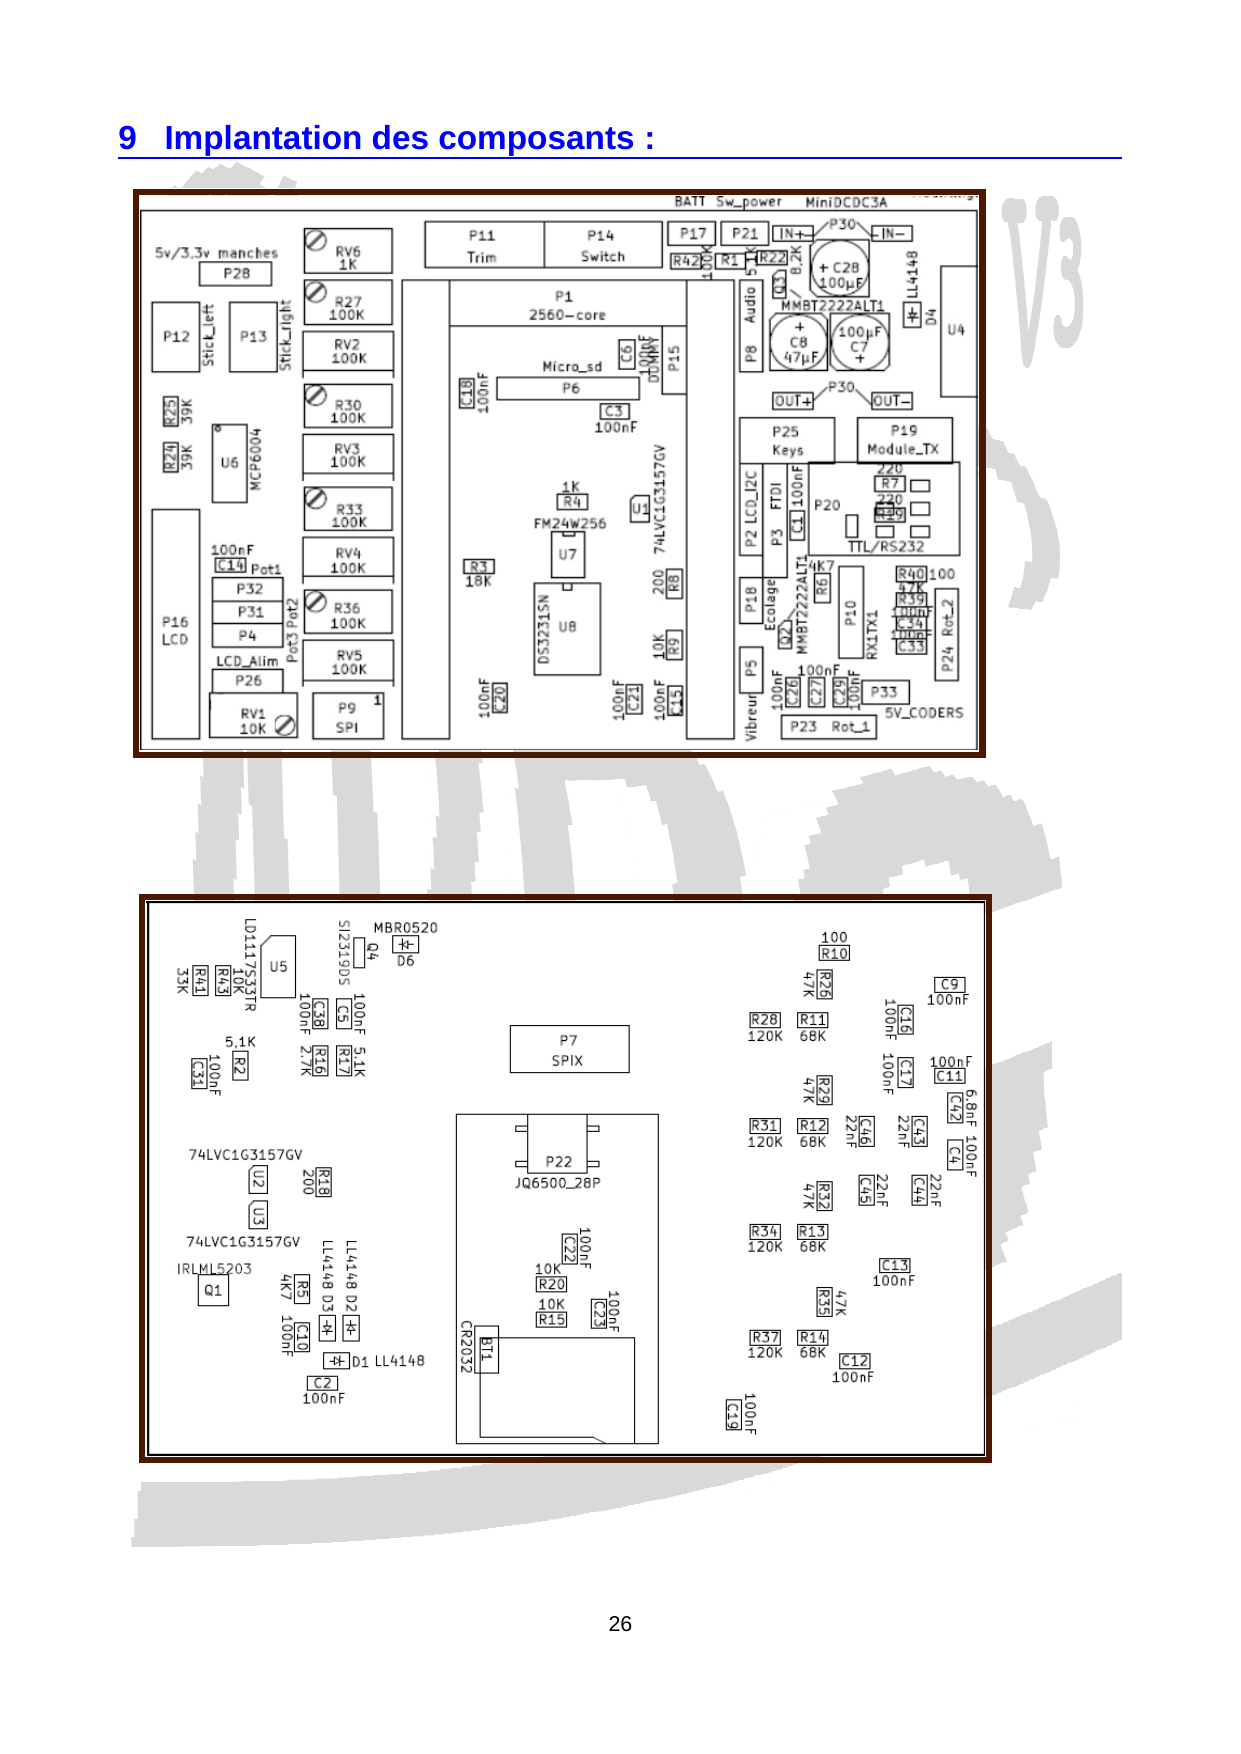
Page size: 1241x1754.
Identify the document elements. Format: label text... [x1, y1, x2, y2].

subtitle 9 Implantation des composants : [118, 118, 1122, 157]
picture [146, 901, 984, 1456]
picture [141, 196, 978, 750]
